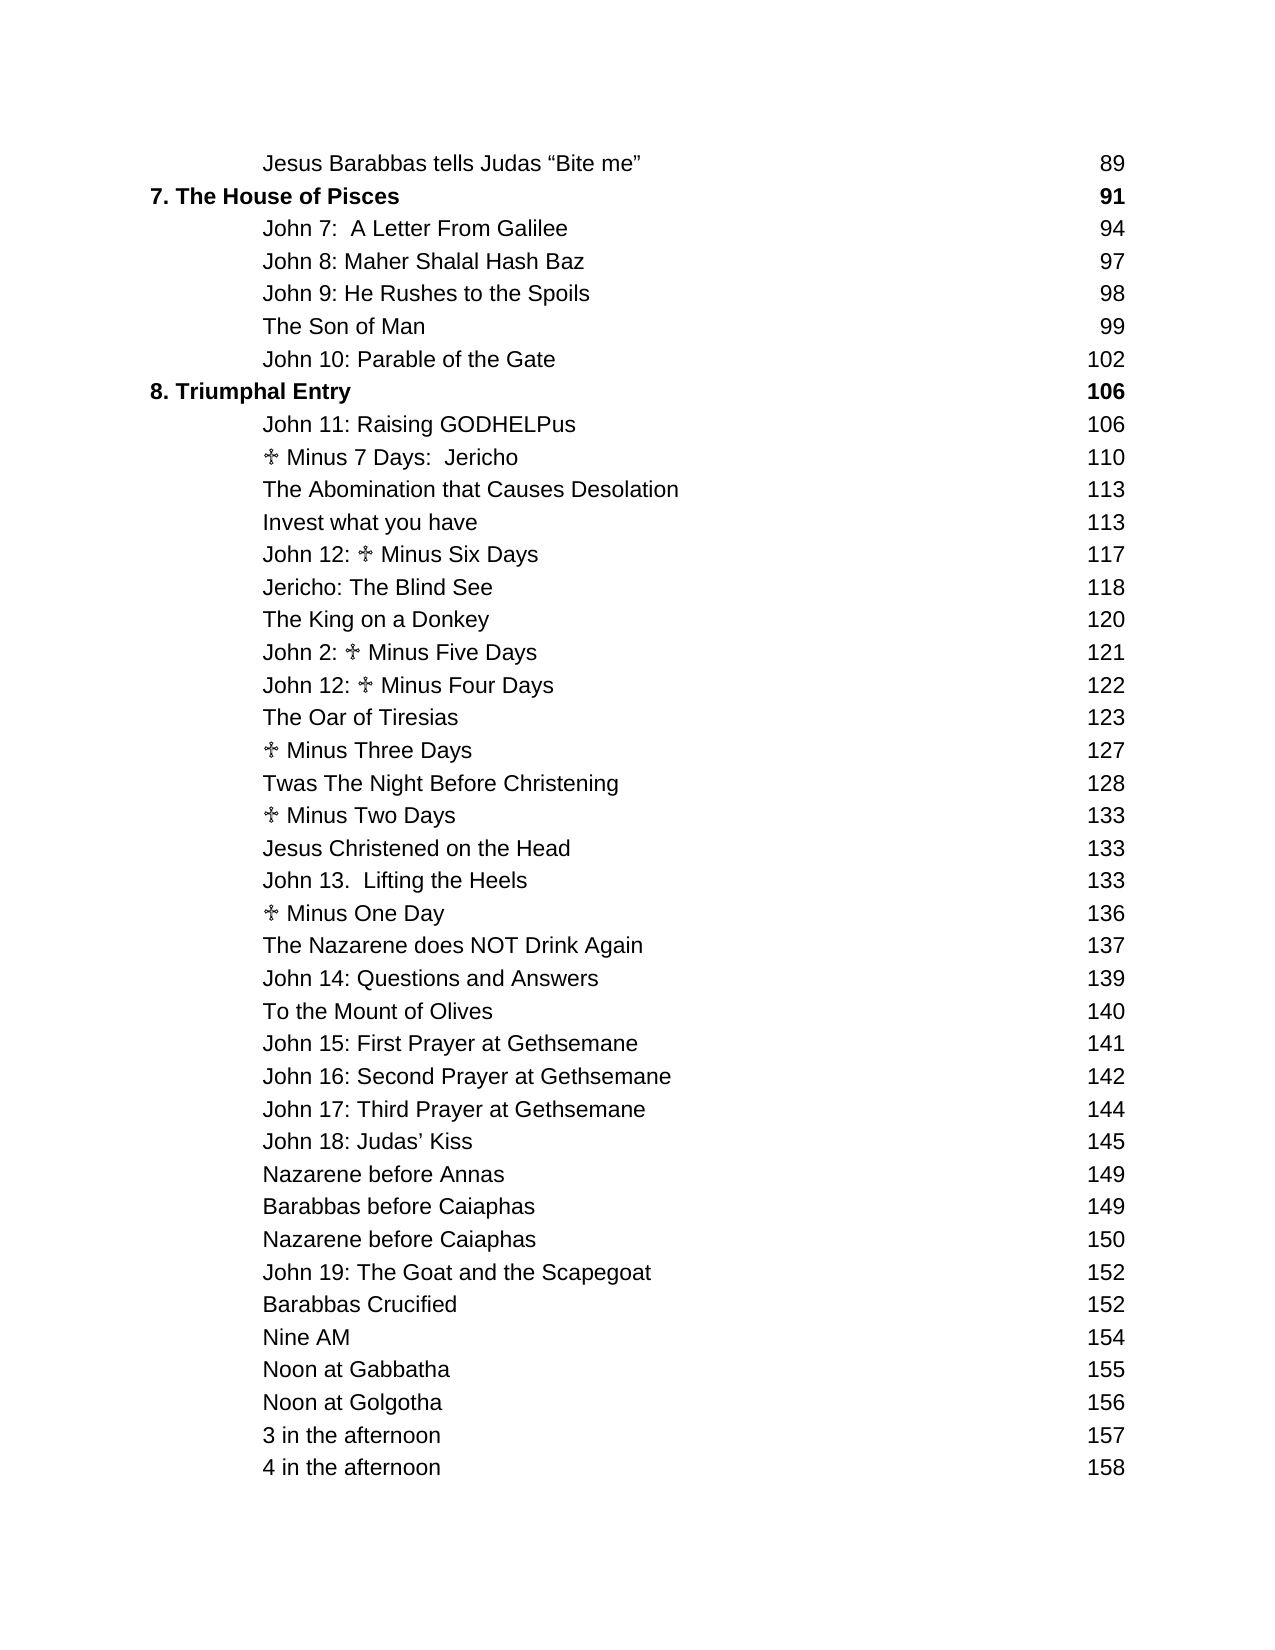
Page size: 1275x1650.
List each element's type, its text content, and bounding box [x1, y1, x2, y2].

text The Oar of Tiresias 123 [262, 704, 1125, 731]
text ♱ Minus One Day 136 [262, 900, 1125, 926]
text John 15: First Prayer at Gethsemane 141 [262, 1030, 1125, 1057]
text To the Mount of Olives 140 [262, 998, 1125, 1024]
text Nine AM 154 [262, 1324, 1125, 1350]
text The Abomination that Causes Desolation 113 [262, 476, 1125, 502]
text John 12: ♱ Minus Four Days 122 [262, 672, 1125, 698]
text Jericho: The Blind See 118 [262, 574, 1125, 600]
text The Nazarene does NOT Drink Again 137 [262, 932, 1125, 959]
text John 7: A Letter From Galilee 94 [262, 215, 1125, 242]
text John 10: Parable of the Gate 102 [262, 346, 1125, 372]
text John 12: ♱ Minus Six Days 117 [262, 541, 1125, 568]
text John 17: Third Prayer at Gethsemane 144 [262, 1096, 1125, 1122]
text Jesus Barabbas tells Judas “Bite me” 89 [262, 150, 1125, 176]
text John 11: Raising GODHELPus 106 [262, 411, 1125, 437]
text John 19: The Goat and the Scapegoat 152 [262, 1258, 1125, 1285]
text Noon at Golgotha 156 [262, 1389, 1125, 1415]
text The Son of Man 99 [262, 313, 1125, 339]
text John 13. Lifting the Heels 133 [262, 867, 1125, 894]
text ♱ Minus 7 Days: Jericho 110 [262, 443, 1125, 470]
text Invest what you have 113 [262, 509, 1125, 535]
text John 14: Questions and Answers 139 [262, 965, 1125, 991]
text ♱ Minus Three Days 127 [262, 737, 1125, 763]
text Jesus Christened on the Head 133 [262, 835, 1125, 861]
text Noon at Gabbatha 155 [262, 1356, 1125, 1383]
text 7. The House of Pisces 91 [150, 183, 1125, 209]
text 8. Triumphal Entry 106 [150, 378, 1125, 404]
text Nazarene before Caiaphas 150 [262, 1226, 1125, 1252]
text Nazarene before Annas 149 [262, 1161, 1125, 1187]
text Barabbas before Caiaphas 149 [262, 1193, 1125, 1220]
text Twas The Night Before Christening 128 [262, 769, 1125, 796]
text 4 in the afternoon 158 [262, 1454, 1125, 1481]
text The King on a Donkey 120 [262, 606, 1125, 633]
text John 18: Judas’ Kiss 145 [262, 1128, 1125, 1154]
text John 8: Maher Shalal Hash Baz 97 [262, 248, 1125, 274]
text John 16: Second Prayer at Gethsemane 142 [262, 1063, 1125, 1089]
text John 2: ♱ Minus Five Days 121 [262, 639, 1125, 665]
text Barabbas Crucified 152 [262, 1291, 1125, 1317]
text John 9: He Rushes to the Spoils 98 [262, 280, 1125, 307]
text 3 in the afternoon 157 [262, 1422, 1125, 1448]
text ♱ Minus Two Days 133 [262, 802, 1125, 828]
